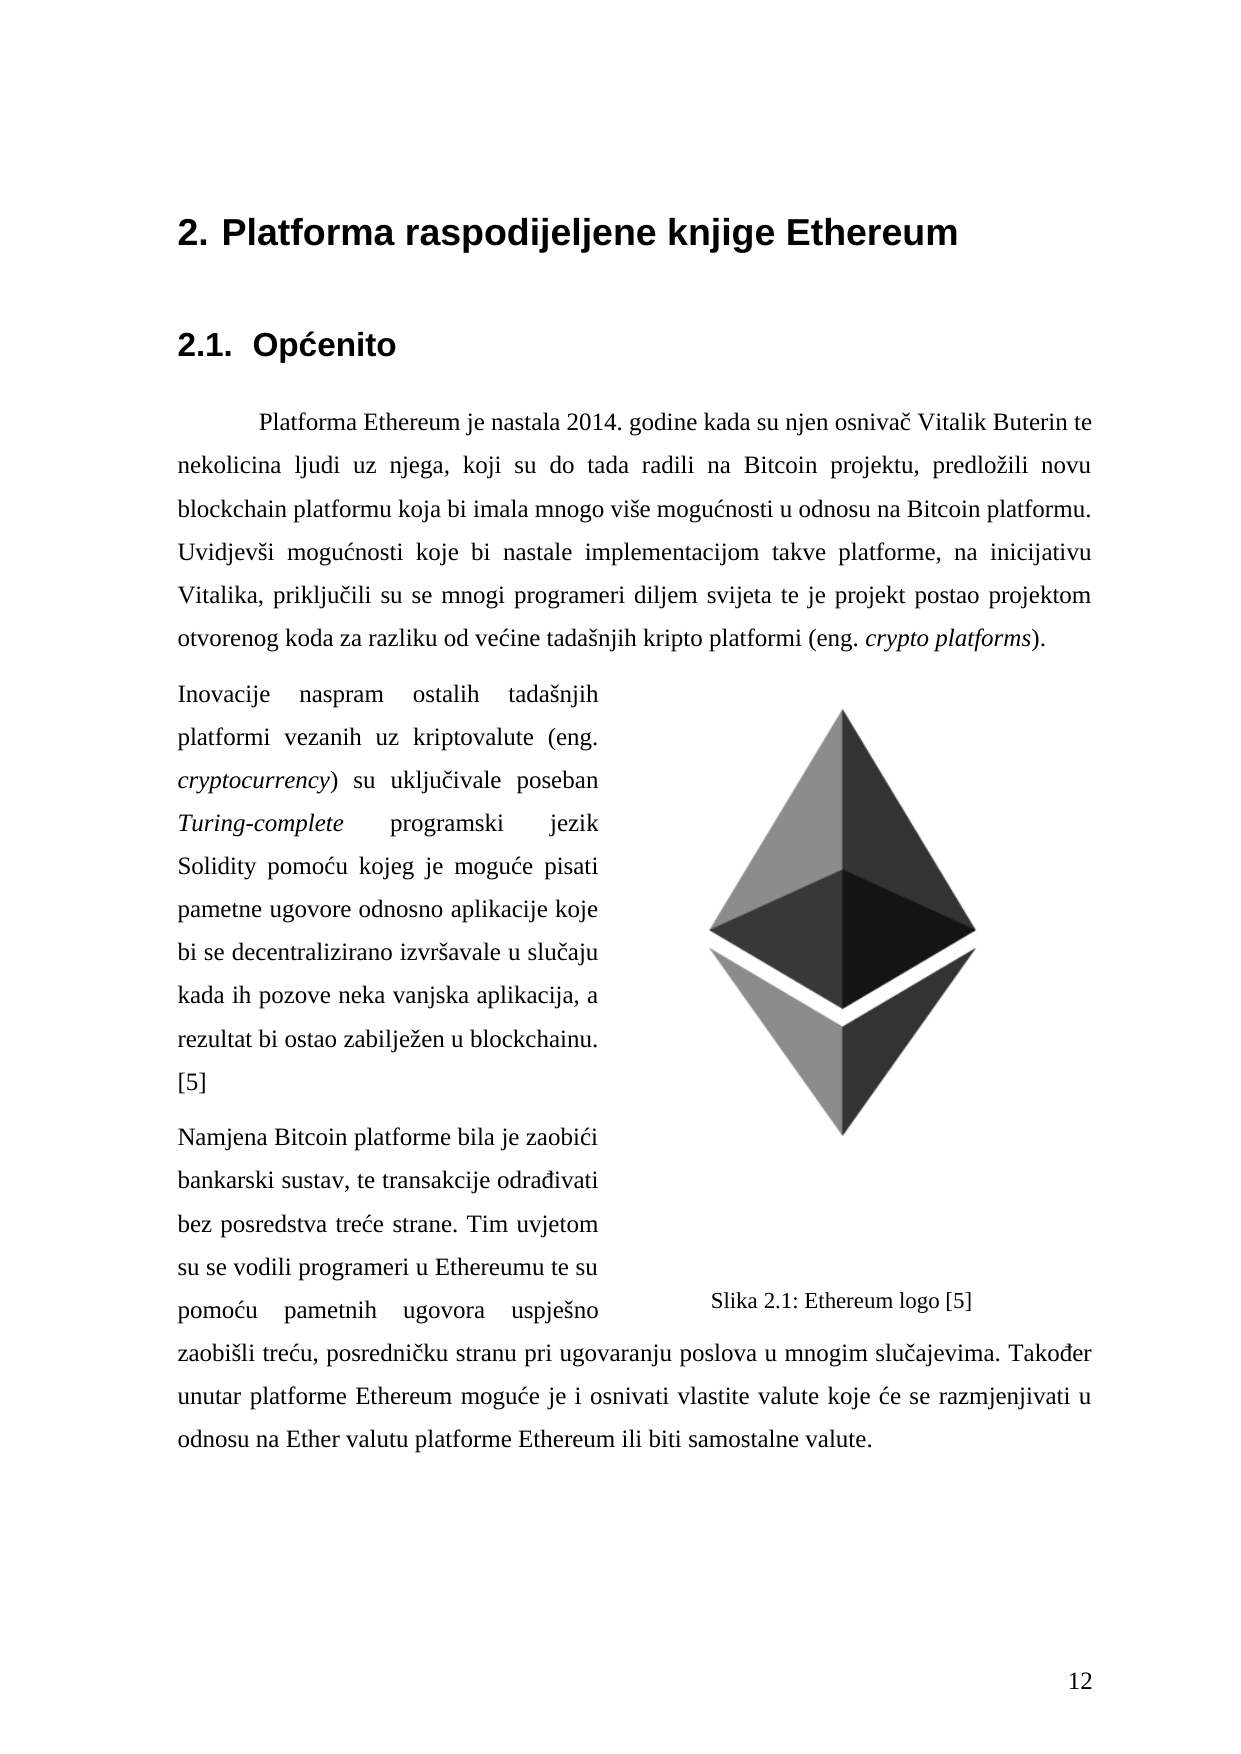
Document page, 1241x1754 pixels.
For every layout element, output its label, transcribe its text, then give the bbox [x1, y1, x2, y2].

text Platforma Ethereum je nastala 2014. godine kada su njen osnivač Vitalik Buterin te nekolicina ljudi uz njega, koji su do tada radili na Bitcoin projektu, predložili novu blockchain platformu koja bi imala mnogo više mogućnosti u odnosu na Bitcoin platformu. Uvidjevši mogućnosti koje bi nastale implementacijom takve platforme, na inicijativu Vitalika, priključili su se mnogi programeri diljem svijeta te je projekt postao projektom otvorenog koda za razliku od većine tadašnjih kripto platformi (eng. crypto platforms). [177, 407, 1092, 652]
text Inovacije naspram ostalih tadašnjih platformi vezanih uz kriptovalute (eng. cryptocurrency) su uključivale poseban Turing-complete programski jezik Solidity pomoću kojeg je moguće pisati pametne ugovore odnosno aplikacije koje bi se decentralizirano izvršavale u slučaju kada ih pozove neka vanjska aplikacija, a rezultat bi ostao zabilježen u blockchainu. [5] [177, 679, 598, 1096]
picture [598, 678, 1084, 1165]
text Namjena Bitcoin platforme bila je zaobići bankarski sustav, te transakcije odrađivati bez posredstva treće strane. Tim uvjetom su se vodili programeri u Ethereumu te su pomoću pametnih ugovora uspješno zaobišli treću, posredničku stranu pri ugovaranju poslova u mnogim slučajevima. Također unutar platforme Ethereum moguće je i osnivati vlastite valute koje će se razmjenjivati u odnosu na Ether valutu platforme Ethereum ili biti samostalne valute. [177, 1122, 1092, 1453]
subtitle Platforma raspodijeljene knjige Ethereum [177, 210, 1092, 253]
subtitle Općenito [177, 325, 1092, 363]
text Slika 2.1: Ethereum logo [5] [599, 1165, 1084, 1313]
